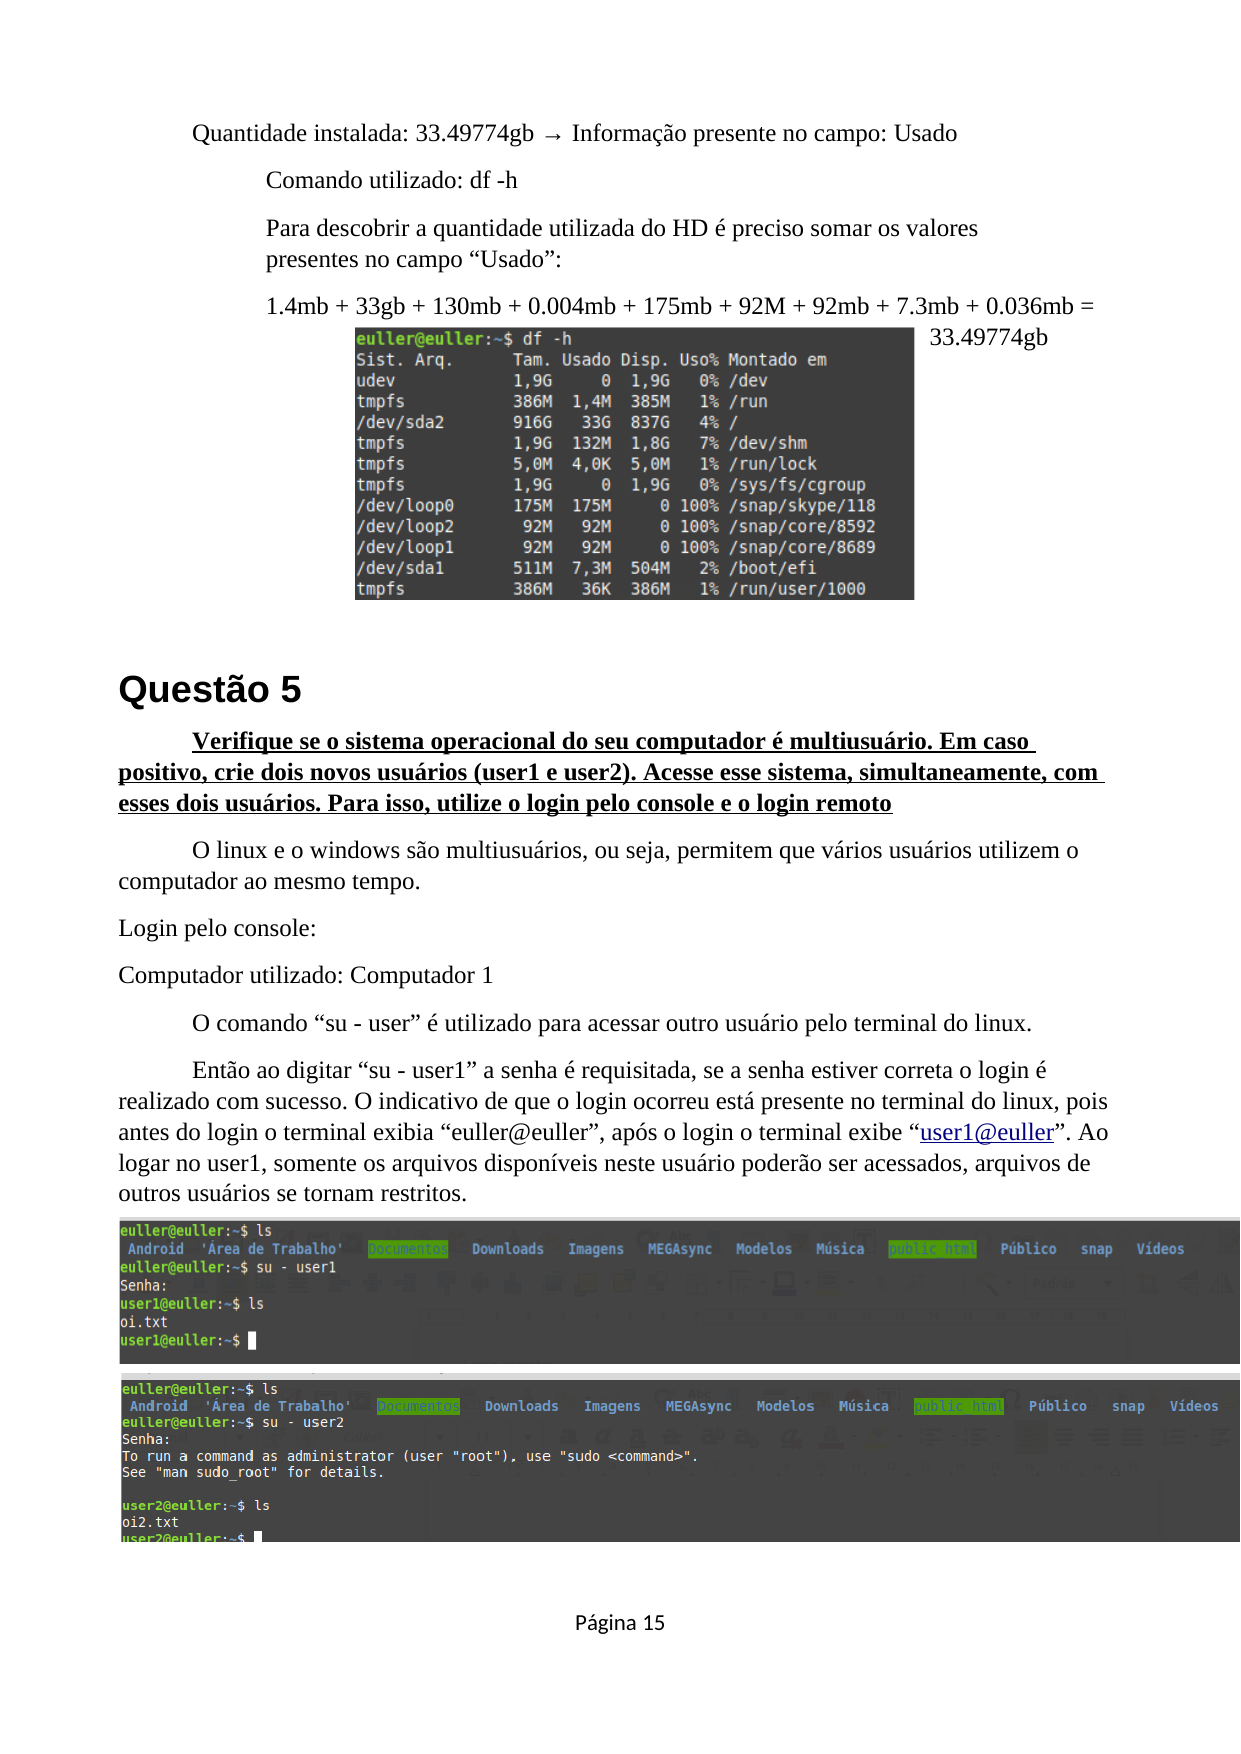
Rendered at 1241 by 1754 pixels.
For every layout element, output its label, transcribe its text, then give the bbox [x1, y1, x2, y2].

text Comando utilizado: df -h [118, 166, 1122, 194]
text Computador utilizado: Computador 1 [118, 961, 1122, 989]
text Então ao digitar “su - user1” a senha é requisitada, se a senha estiver correta o login é realizado com sucesso. O indicativo de que o login ocorreu está presente no terminal do linux, pois antes do login o terminal exibia “euller@euller”, após o login o terminal exibe “user1@euller”. Ao logar no user1, somente os arquivos disponíveis neste usuário poderão ser acessados, arquivos de outros usuários se tornam restritos. [118, 1055, 1122, 1207]
text Login pelo console: [118, 913, 1122, 942]
text 1.4mb + 33gb + 130mb + 0.004mb + 175mb + 92M + 92mb + 7.3mb + 0.036mb = 33.49774gb [118, 291, 1122, 351]
text Verifique se o sistema operacional do seu computador é multiusuário. Em caso positivo, crie dois novos usuários (user1 e user2). Acesse esse sistema, simultaneamente, com esses dois usuários. Para isso, utilize o login pelo console e o login remoto [118, 726, 1122, 816]
text Quantidade instalada: 33.49774gb → Informação presente no campo: Usado [118, 118, 1122, 147]
subtitle Questão 5 [118, 667, 1122, 711]
text O comando “su - user” é utilizado para acessar outro usuário pelo terminal do linux. [118, 1008, 1122, 1037]
picture [121, 1373, 1240, 1464]
picture [119, 1217, 1240, 1277]
text Para descobrir a quantidade utilizada do HD é preciso somar os valores presentes no campo “Usado”: [118, 213, 1122, 272]
text O linux e o windows são multiusuários, ou seja, permitem que vários usuários utilizem o computador ao mesmo tempo. [118, 835, 1122, 894]
